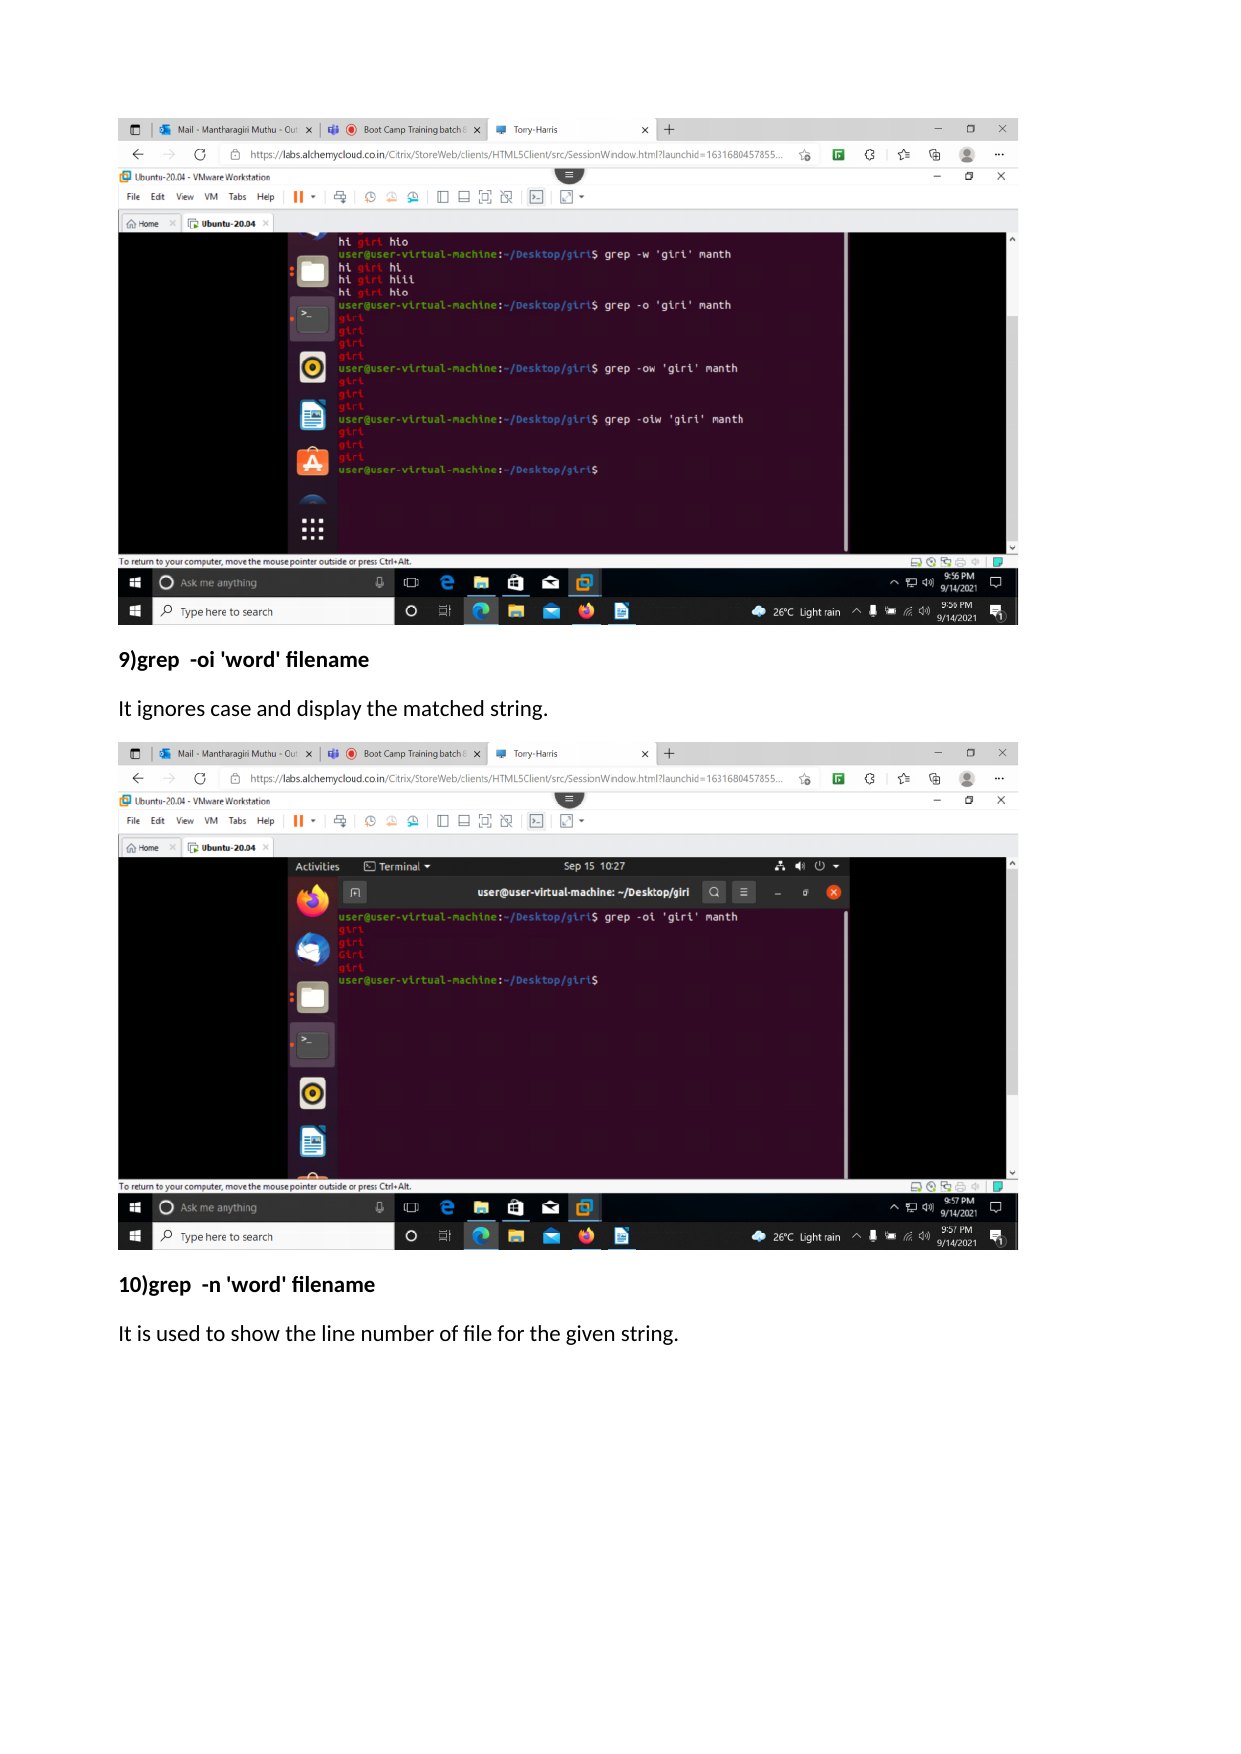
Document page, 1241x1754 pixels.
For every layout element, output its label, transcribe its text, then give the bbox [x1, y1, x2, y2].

text 9)grep -oi 'word' filename [118, 645, 1122, 673]
text It ignores case and display the matched string. [118, 694, 1122, 722]
text It is used to show the line number of file for the given string. [118, 1319, 1122, 1347]
text 10)grep -n 'word' filename [118, 1270, 1122, 1298]
